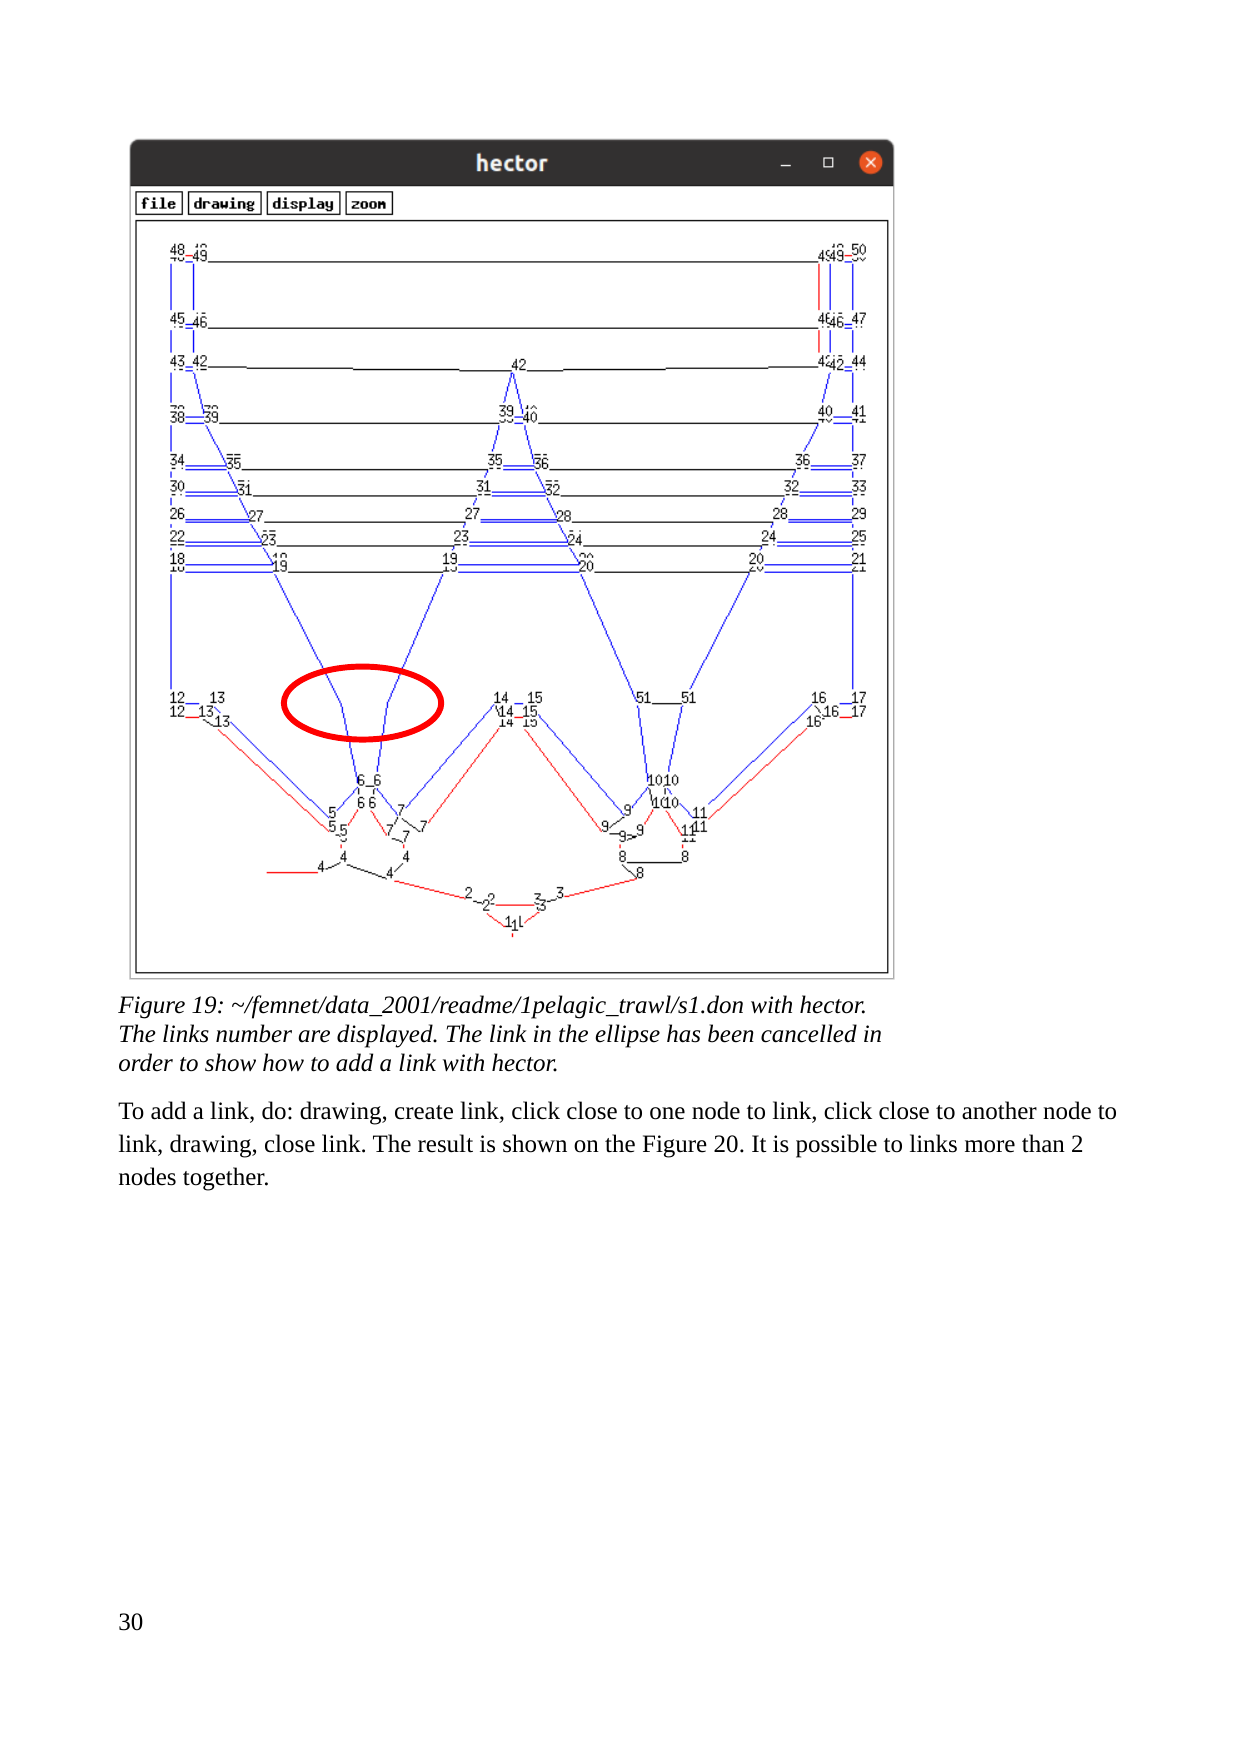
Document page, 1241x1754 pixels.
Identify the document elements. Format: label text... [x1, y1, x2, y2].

picture [118, 130, 906, 991]
text Figure 19: ~/femnet/data_2001/readme/1pelagic_trawl/s1.don with hector. The links number are displayed. The link in the ellipse has been cancelled in order to show how to add a link with hector. [118, 991, 906, 1077]
text To add a link, do: drawing, create link, click close to one node to link, click close to another node to link, drawing, close link. The result is shown on the Figure 20. It is possible to links more than 2 nodes together. [118, 1096, 1122, 1191]
